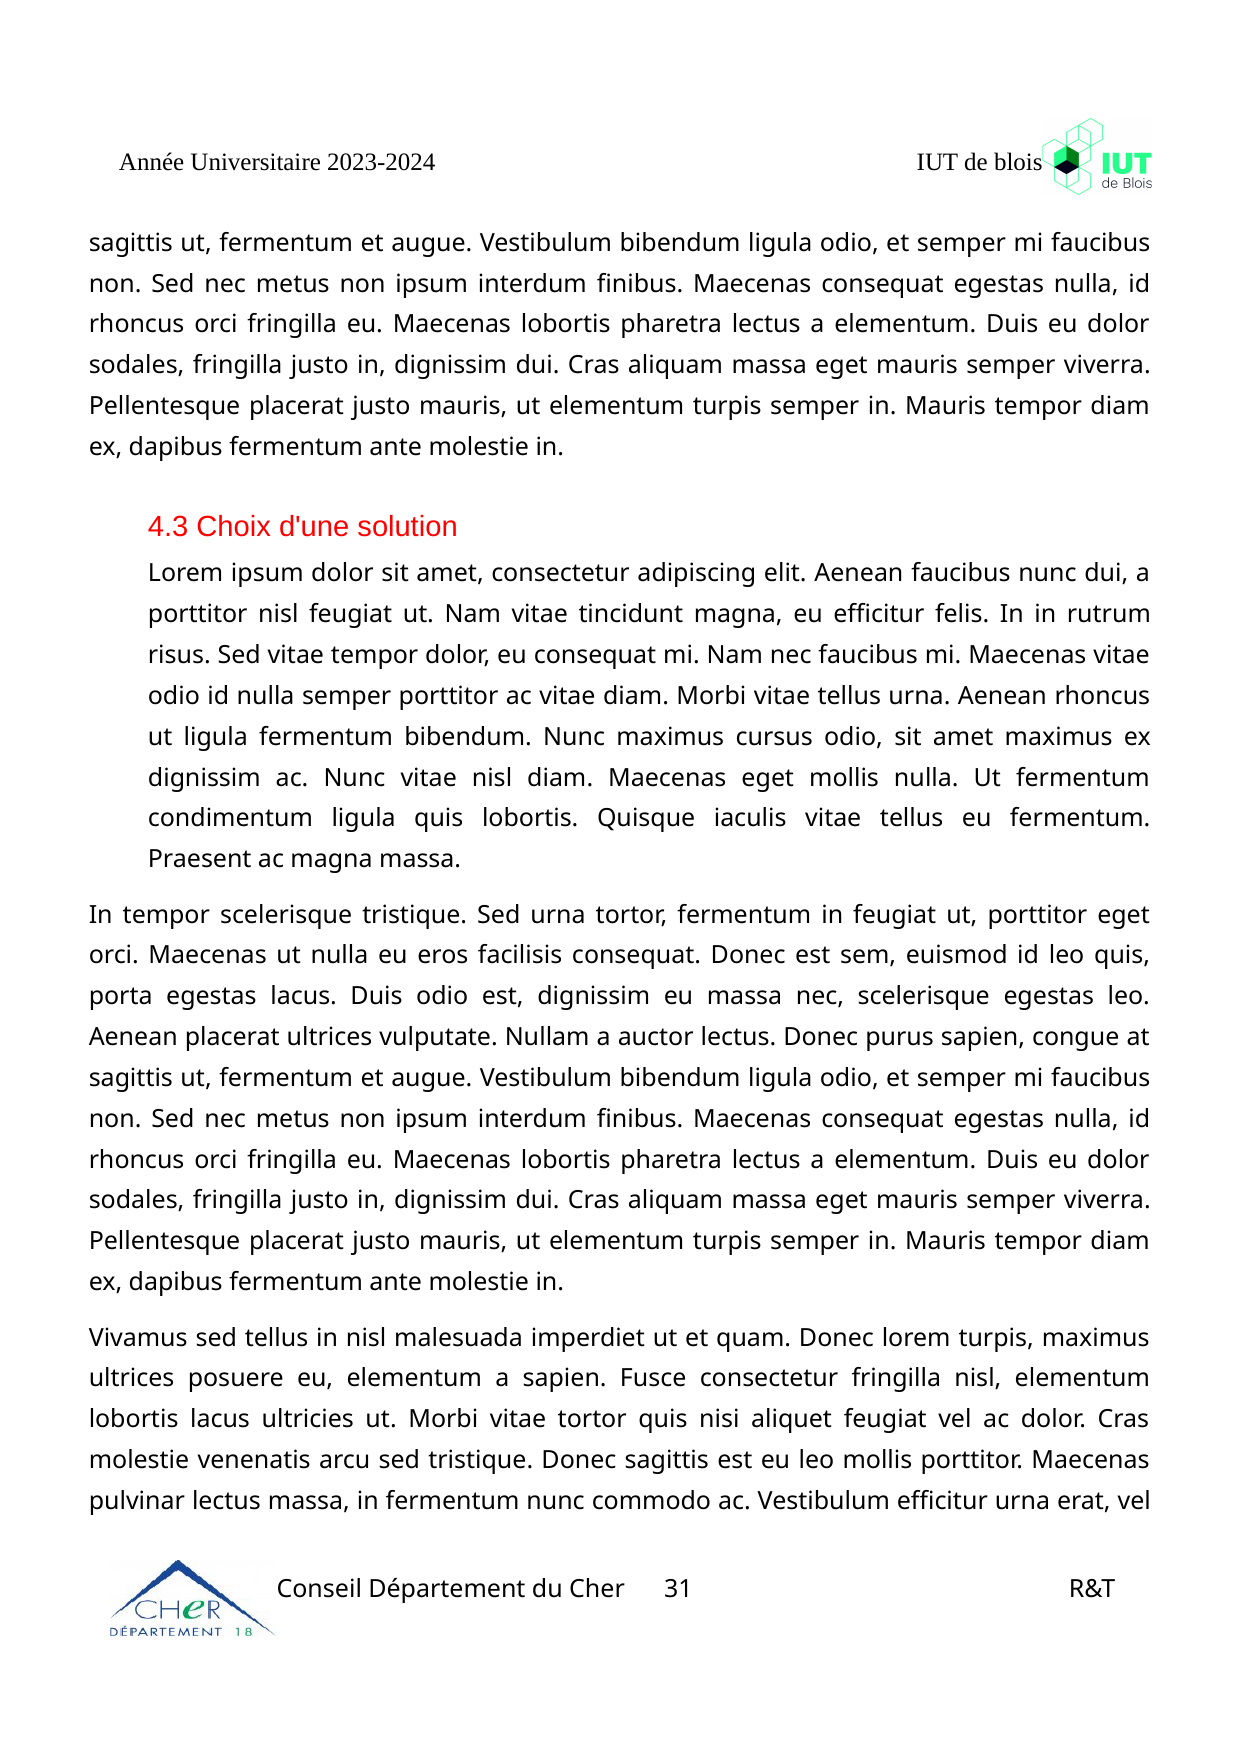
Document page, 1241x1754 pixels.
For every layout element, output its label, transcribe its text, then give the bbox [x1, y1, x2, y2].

text In tempor scelerisque tristique. Sed urna tortor, fermentum in feugiat ut, porttitor eget orci. Maecenas ut nulla eu eros facilisis consequat. Donec est sem, euismod id leo quis, porta egestas lacus. Duis odio est, dignissim eu massa nec, scelerisque egestas leo. Aenean placerat ultrices vulputate. Nullam a auctor lectus. Donec purus sapien, congue at sagittis ut, fermentum et augue. Vestibulum bibendum ligula odio, et semper mi faucibus non. Sed nec metus non ipsum interdum finibus. Maecenas consequat egestas nulla, id rhoncus orci fringilla eu. Maecenas lobortis pharetra lectus a elementum. Duis eu dolor sodales, fringilla justo in, dignissim dui. Cras aliquam massa eget mauris semper viverra. Pellentesque placerat justo mauris, ut elementum turpis semper in. Mauris tempor diam ex, dapibus fermentum ante molestie in. [88, 896, 1152, 1298]
picture [110, 1560, 277, 1636]
text sagittis ut, fermentum et augue. Vestibulum bibendum ligula odio, et semper mi faucibus non. Sed nec metus non ipsum interdum finibus. Maecenas consequat egestas nulla, id rhoncus orci fringilla eu. Maecenas lobortis pharetra lectus a elementum. Duis eu dolor sodales, fringilla justo in, dignissim dui. Cras aliquam massa eget mauris semper viverra. Pellentesque placerat justo mauris, ut elementum turpis semper in. Mauris tempor diam ex, dapibus fermentum ante molestie in. [88, 224, 1152, 463]
text Lorem ipsum dolor sit amet, consectetur adipiscing elit. Aenean faucibus nunc dui, a porttitor nisl feugiat ut. Nam vitae tincidunt magna, eu efficitur felis. In in rutrum risus. Sed vitae tempor dolor, eu consequat mi. Nam nec faucibus mi. Maecenas vitae odio id nulla semper porttitor ac vitae diam. Morbi vitae tellus urna. Aenean rhoncus ut ligula fermentum bibendum. Nunc maximus cursus odio, sit amet maximus ex dignissim ac. Nunc vitae nisl diam. Maecenas eget mollis nulla. Ut fermentum condimentum ligula quis lobortis. Quisque iaculis vitae tellus eu fermentum. Praesent ac magna massa. [148, 555, 1152, 875]
text Vivamus sed tellus in nisl malesuada imperdiet ut et quam. Donec lorem turpis, maximus ultrices posuere eu, elementum a sapien. Fusce consectetur fringilla nisl, elementum lobortis lacus ultricies ut. Morbi vitae tortor quis nisi aliquet feugiat vel ac dolor. Cras molestie venenatis arcu sed tristique. Donec sagittis est eu leo mollis porttitor. Maecenas pulvinar lectus massa, in fermentum nunc commodo ac. Vestibulum efficitur urna erat, vel [88, 1319, 1152, 1517]
subtitle Choix d'une solution [148, 509, 1152, 543]
picture [1042, 118, 1152, 195]
